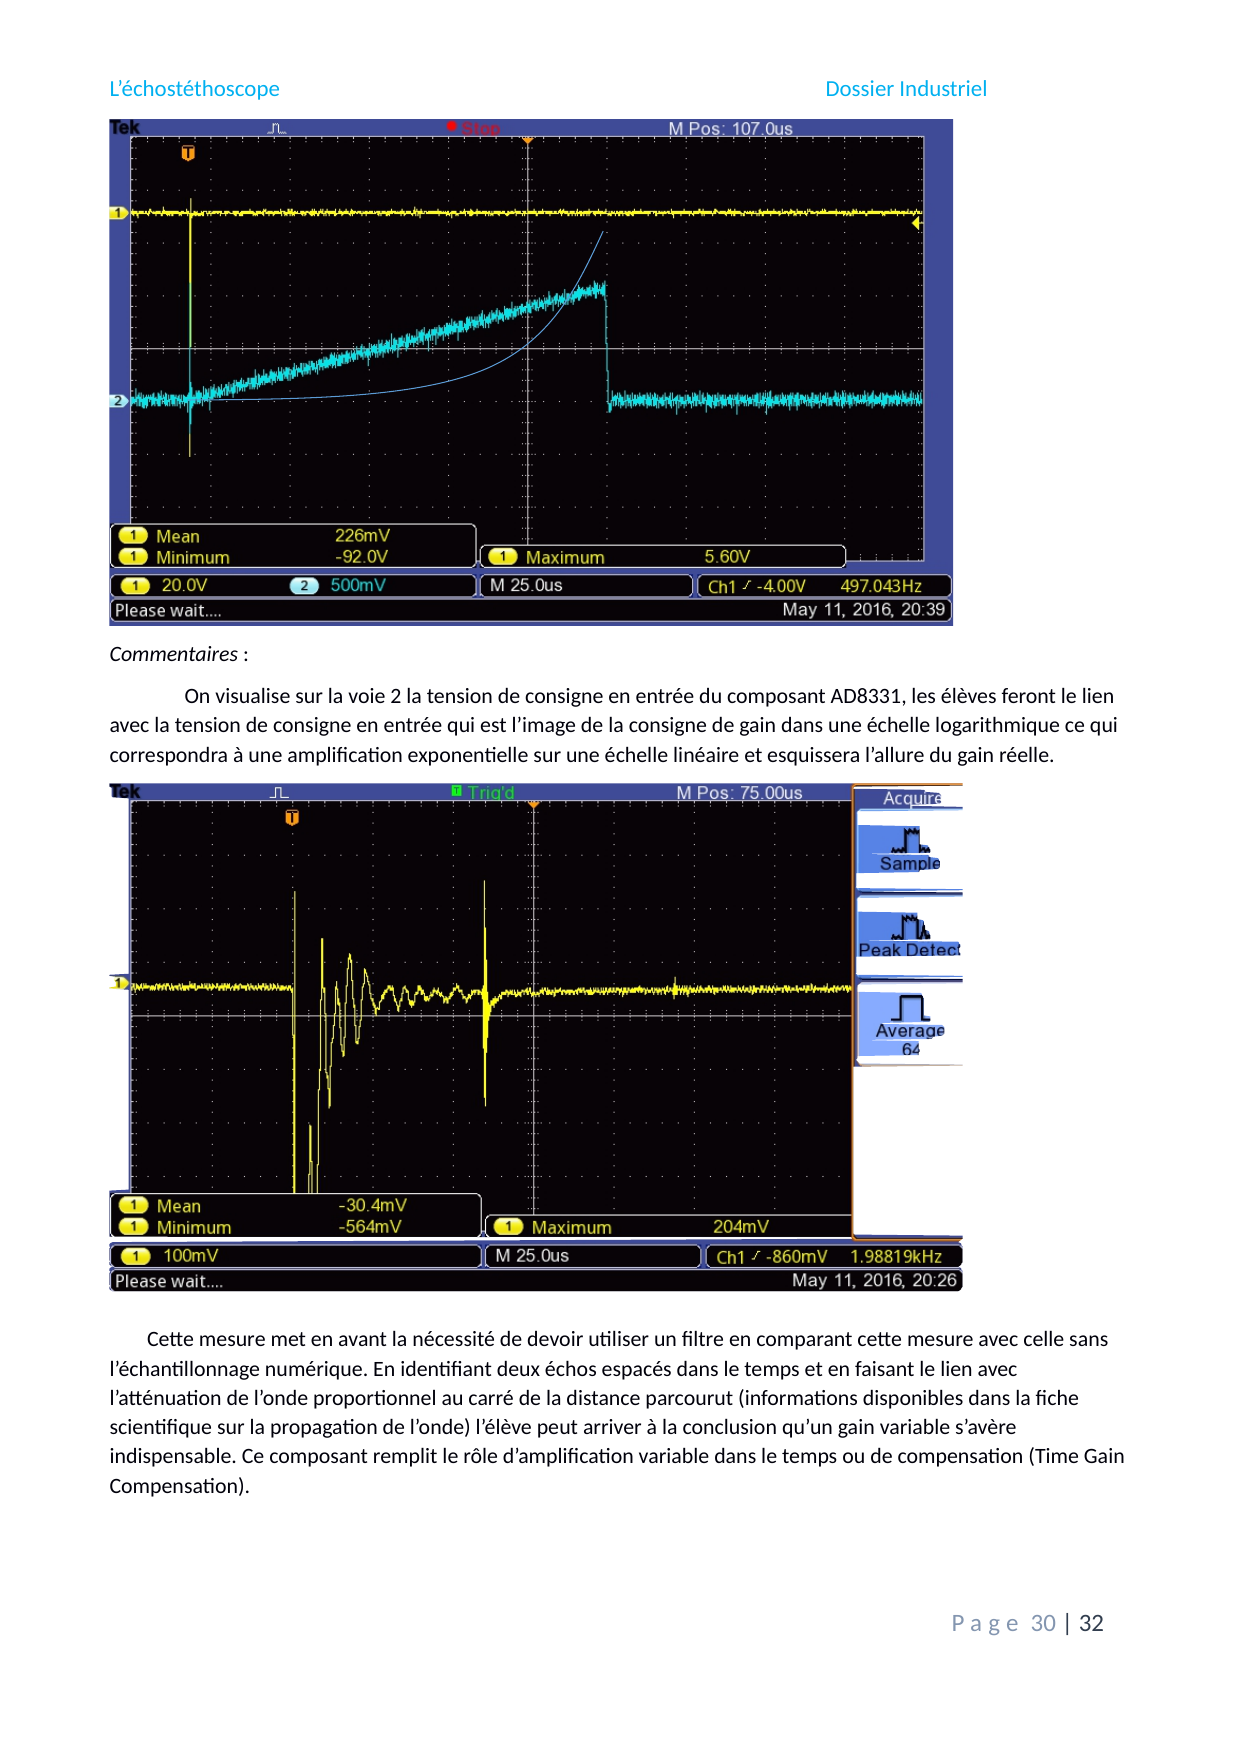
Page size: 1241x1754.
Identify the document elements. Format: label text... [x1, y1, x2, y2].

picture [109, 783, 966, 1292]
text Cette mesure met en avant la nécessité de devoir utiliser un filtre en comparant cette mesure avec celle sans l’échantillonnage numérique. En identifiant deux échos espacés dans le temps et en faisant le lien avec l’atténuation de l’onde proportionnel au carré de la distance parcourut (informations disponibles dans la fiche scientifique sur la propagation de l’onde) l’élève peut arriver à la conclusion qu’un gain variable s’avère indispensable. Ce composant remplit le rôle d’amplification variable dans le temps ou de compensation (Time Gain Compensation). [109, 1326, 1131, 1498]
picture [109, 119, 954, 626]
text On visualise sur la voie 2 la tension de consigne en entrée du composant AD8331, les élèves feront le lien avec la tension de consigne en entrée qui est l’image de la consigne de gain dans une échelle logarithmique ce qui correspondra à une amplification exponentielle sur une échelle linéaire et esquissera l’allure du gain réelle. [109, 682, 1131, 767]
text Commentaires : [109, 640, 1131, 667]
